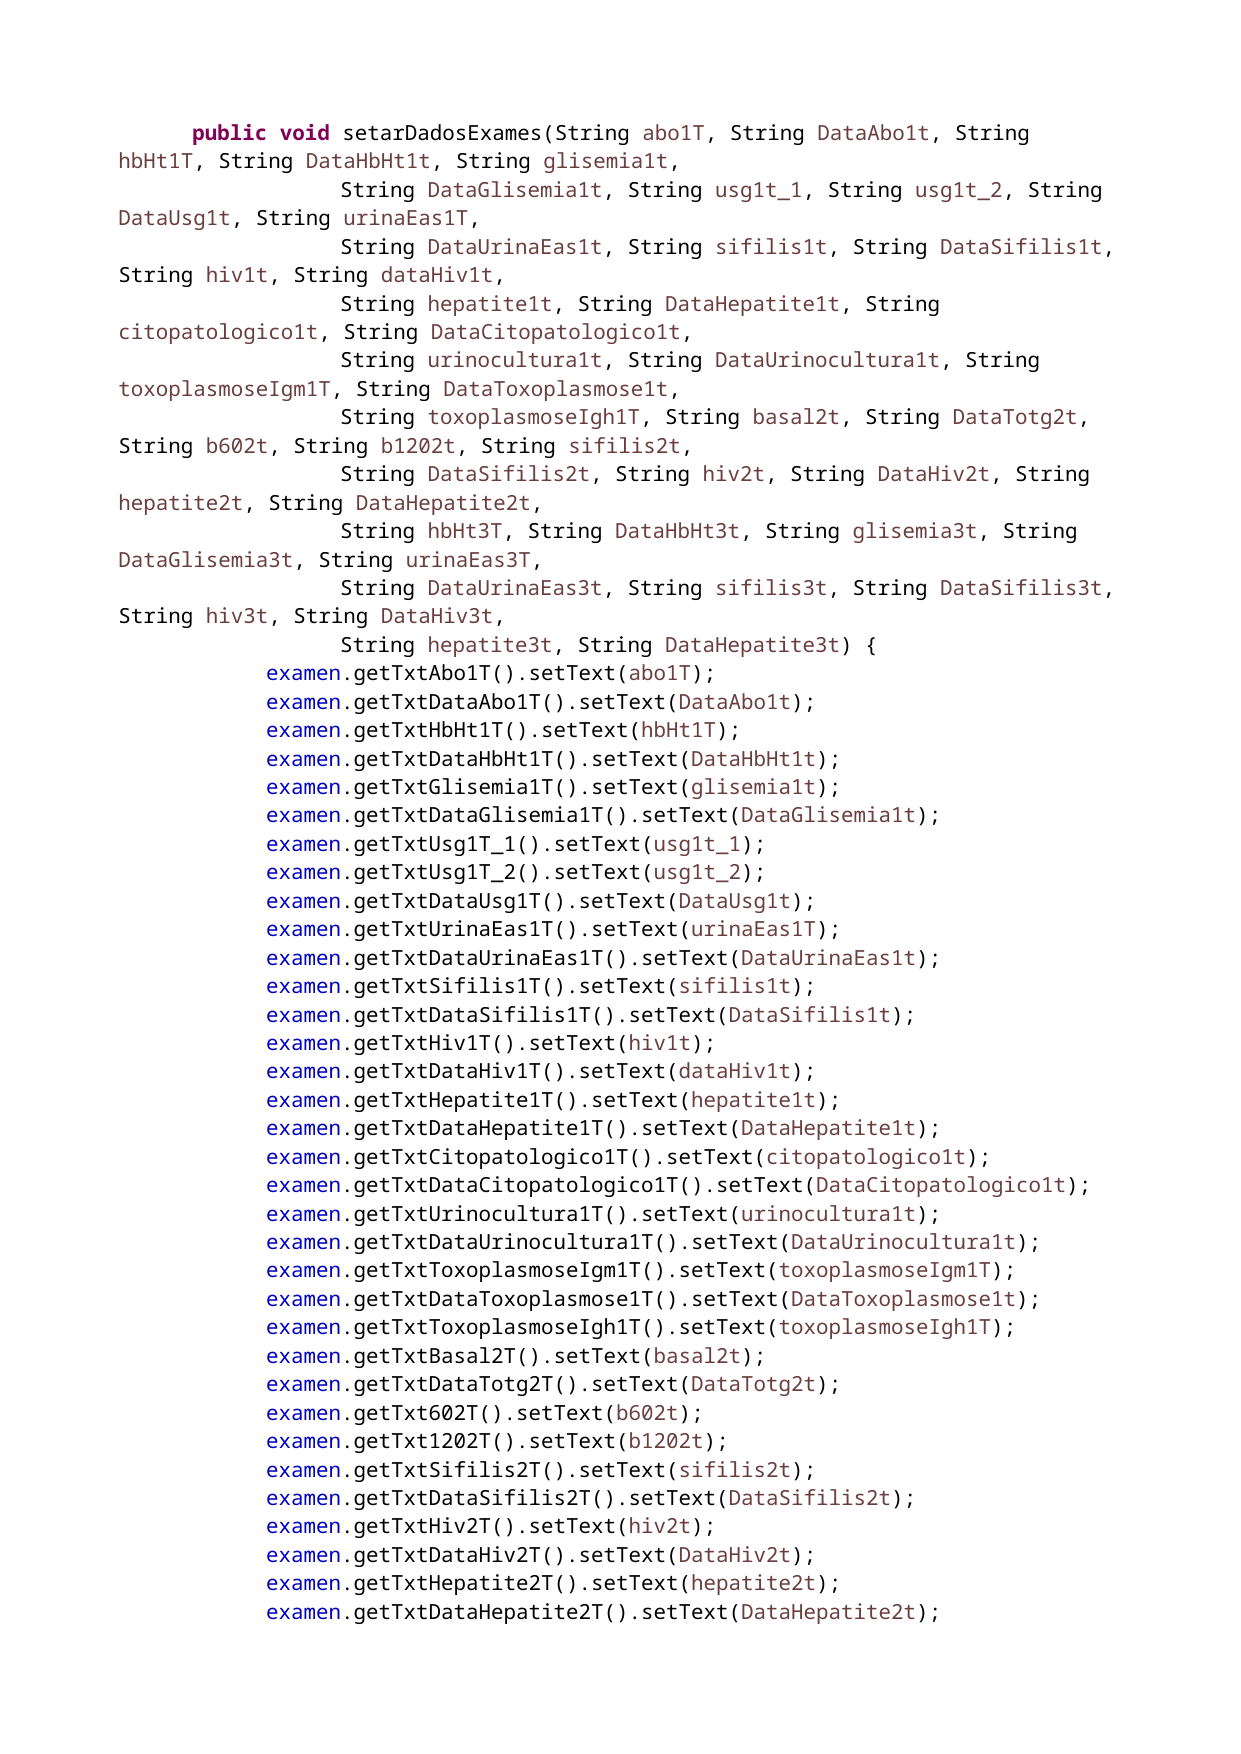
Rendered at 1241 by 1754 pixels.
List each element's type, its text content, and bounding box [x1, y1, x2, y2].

text examen.getTxtUsg1T_2().setText(usg1t_2); [118, 857, 1122, 886]
text examen.getTxtSifilis2T().setText(sifilis2t); [118, 1455, 1122, 1483]
text examen.getTxtAbo1T().setText(abo1T); [118, 658, 1122, 687]
text examen.getTxtSifilis1T().setText(sifilis1t); [118, 971, 1122, 1000]
text examen.getTxt602T().setText(b602t); [118, 1398, 1122, 1426]
text examen.getTxt1202T().setText(b1202t); [118, 1426, 1122, 1455]
text String hbHt3T, String DataHbHt3t, String glisemia3t, String DataGlisemia3t, String urinaEas3T, [118, 516, 1122, 573]
text examen.getTxtHepatite1T().setText(hepatite1t); [118, 1085, 1122, 1113]
text examen.getTxtDataTotg2T().setText(DataTotg2t); [118, 1369, 1122, 1398]
text examen.getTxtDataToxoplasmose1T().setText(DataToxoplasmose1t); [118, 1284, 1122, 1312]
text examen.getTxtDataSifilis1T().setText(DataSifilis1t); [118, 1000, 1122, 1028]
text String hepatite3t, String DataHepatite3t) { [118, 630, 1122, 658]
text examen.getTxtDataSifilis2T().setText(DataSifilis2t); [118, 1483, 1122, 1512]
text examen.getTxtToxoplasmoseIgm1T().setText(toxoplasmoseIgm1T); [118, 1256, 1122, 1284]
text examen.getTxtDataHbHt1T().setText(DataHbHt1t); [118, 744, 1122, 772]
text examen.getTxtGlisemia1T().setText(glisemia1t); [118, 772, 1122, 801]
text examen.getTxtHbHt1T().setText(hbHt1T); [118, 715, 1122, 744]
text examen.getTxtUsg1T_1().setText(usg1t_1); [118, 829, 1122, 857]
text examen.getTxtUrinocultura1T().setText(urinocultura1t); [118, 1199, 1122, 1227]
text examen.getTxtDataHiv1T().setText(dataHiv1t); [118, 1057, 1122, 1085]
text examen.getTxtToxoplasmoseIgh1T().setText(toxoplasmoseIgh1T); [118, 1312, 1122, 1341]
text public void setarDadosExames(String abo1T, String DataAbo1t, String hbHt1T, String DataHbHt1t, String glisemia1t, [118, 118, 1122, 175]
text examen.getTxtCitopatologico1T().setText(citopatologico1t); [118, 1142, 1122, 1170]
text String DataUrinaEas1t, String sifilis1t, String DataSifilis1t, String hiv1t, String dataHiv1t, [118, 232, 1122, 289]
text examen.getTxtUrinaEas1T().setText(urinaEas1T); [118, 914, 1122, 943]
text String DataUrinaEas3t, String sifilis3t, String DataSifilis3t, String hiv3t, String DataHiv3t, [118, 573, 1122, 630]
text examen.getTxtDataHiv2T().setText(DataHiv2t); [118, 1540, 1122, 1568]
text examen.getTxtDataCitopatologico1T().setText(DataCitopatologico1t); [118, 1170, 1122, 1199]
text examen.getTxtBasal2T().setText(basal2t); [118, 1341, 1122, 1369]
text examen.getTxtDataHepatite2T().setText(DataHepatite2t); [118, 1597, 1122, 1625]
text examen.getTxtDataAbo1T().setText(DataAbo1t); [118, 687, 1122, 715]
text String DataGlisemia1t, String usg1t_1, String usg1t_2, String DataUsg1t, String urinaEas1T, [118, 175, 1122, 232]
text examen.getTxtHiv1T().setText(hiv1t); [118, 1028, 1122, 1057]
text String hepatite1t, String DataHepatite1t, String citopatologico1t, String DataCitopatologico1t, [118, 289, 1122, 346]
text examen.getTxtDataUsg1T().setText(DataUsg1t); [118, 886, 1122, 914]
text String urinocultura1t, String DataUrinocultura1t, String toxoplasmoseIgm1T, String DataToxoplasmose1t, [118, 346, 1122, 402]
text examen.getTxtDataUrinocultura1T().setText(DataUrinocultura1t); [118, 1227, 1122, 1256]
text examen.getTxtHiv2T().setText(hiv2t); [118, 1512, 1122, 1540]
text examen.getTxtDataGlisemia1T().setText(DataGlisemia1t); [118, 801, 1122, 829]
text String DataSifilis2t, String hiv2t, String DataHiv2t, String hepatite2t, String DataHepatite2t, [118, 459, 1122, 516]
text examen.getTxtHepatite2T().setText(hepatite2t); [118, 1568, 1122, 1597]
text String toxoplasmoseIgh1T, String basal2t, String DataTotg2t, String b602t, String b1202t, String sifilis2t, [118, 402, 1122, 459]
text examen.getTxtDataHepatite1T().setText(DataHepatite1t); [118, 1113, 1122, 1142]
text examen.getTxtDataUrinaEas1T().setText(DataUrinaEas1t); [118, 943, 1122, 971]
